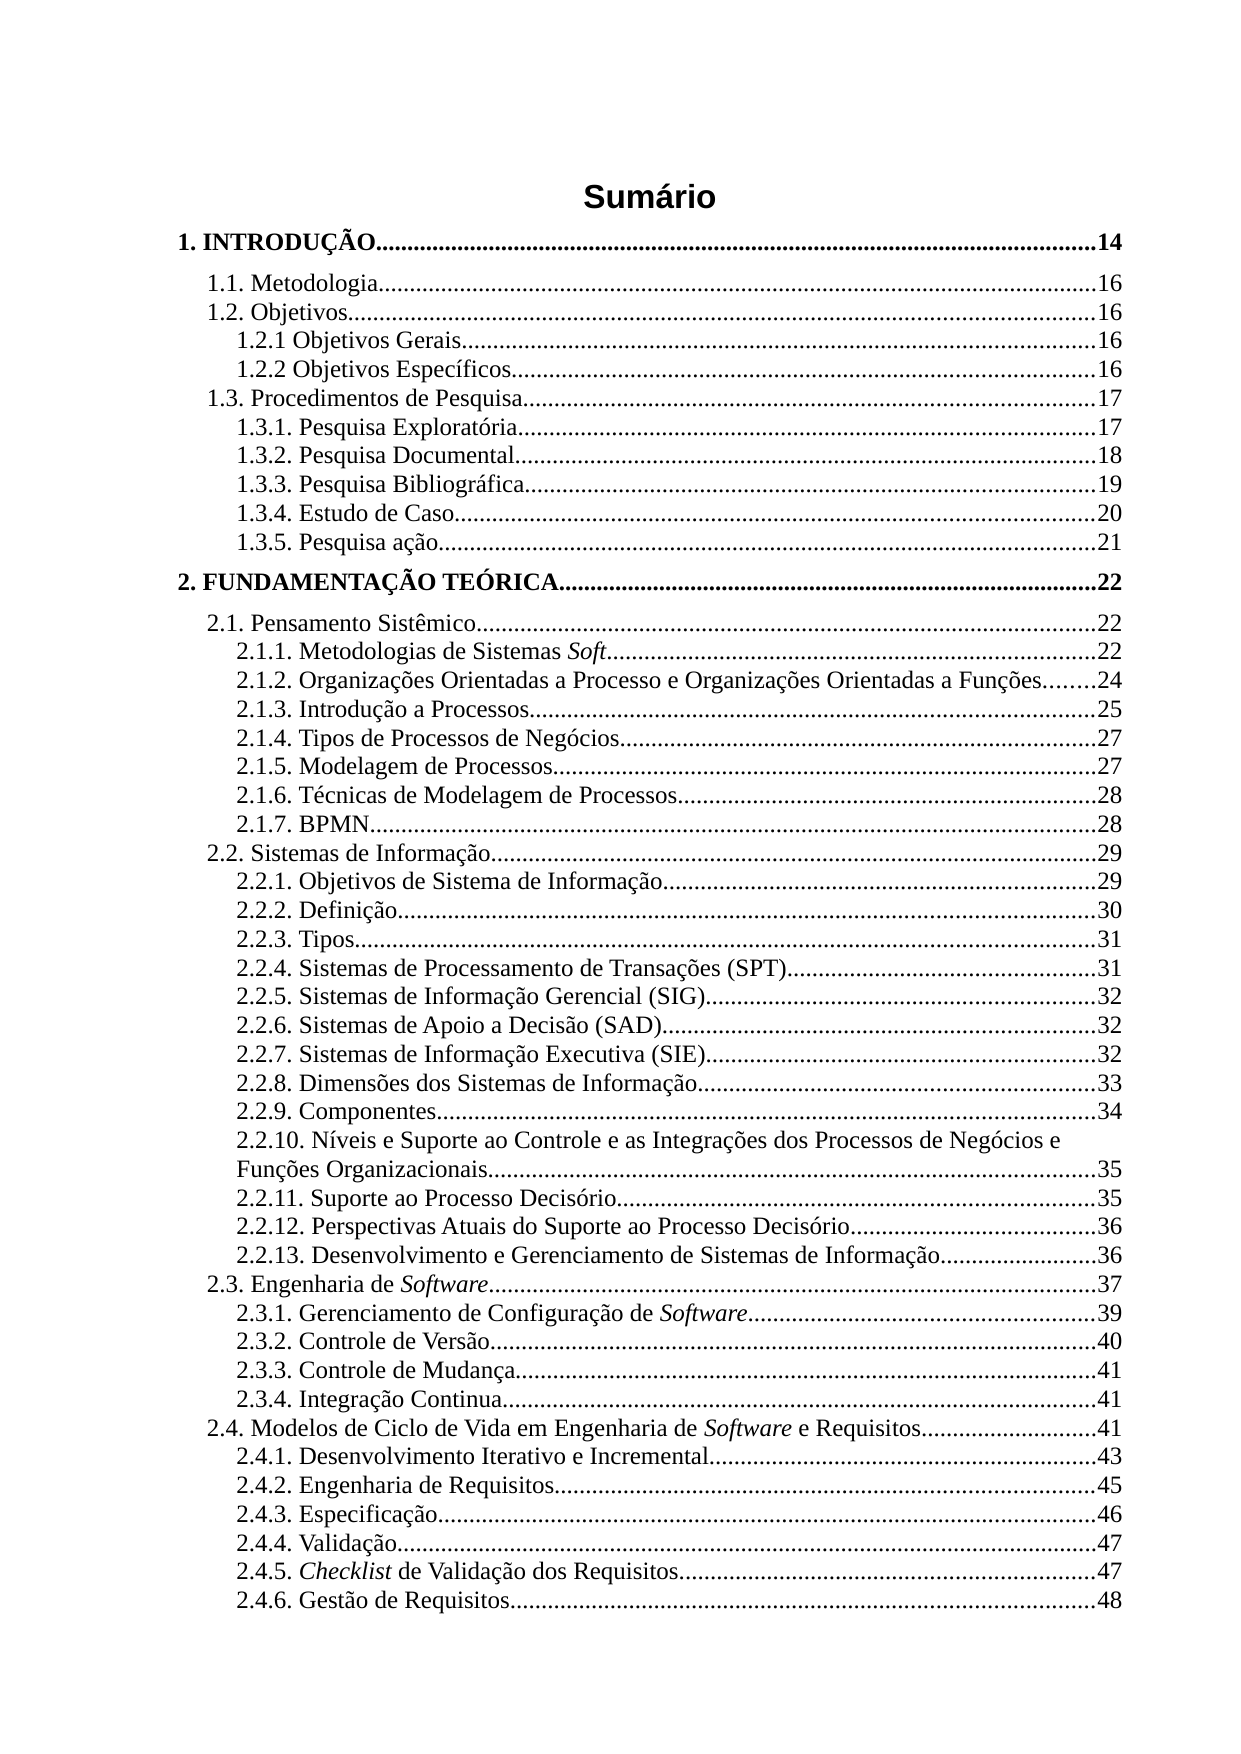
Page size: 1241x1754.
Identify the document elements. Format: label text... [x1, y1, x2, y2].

text 1.3.3. Pesquisa Bibliográfica 19 [236, 469, 1122, 498]
text 2.4.4. Validação 47 [236, 1528, 1122, 1556]
text 2.1.4. Tipos de Processos de Negócios 27 [236, 723, 1122, 751]
text 1. Introdução 14 [177, 227, 1122, 256]
text 2.4.5. Checklist de Validação dos Requisitos. 47 [236, 1556, 1122, 1585]
text 2.1.2. Organizações Orientadas a Processo e Organizações Orientadas a Funções 24 [236, 665, 1122, 694]
text 2.1.1. Metodologias de Sistemas Soft 22 [236, 636, 1122, 665]
text 2.2.8. Dimensões dos Sistemas de Informação 33 [236, 1068, 1122, 1096]
text 2.3.3. Controle de Mudança 41 [236, 1355, 1122, 1384]
text 2.4.3. Especificação 46 [236, 1499, 1122, 1528]
text 2.2.7. Sistemas de Informação Executiva (SIE) 32 [236, 1039, 1122, 1068]
text 2.1.5. Modelagem de Processos 27 [236, 751, 1122, 780]
text 2.2.5. Sistemas de Informação Gerencial (SIG) 32 [236, 981, 1122, 1010]
text 2.1. Pensamento Sistêmico 22 [207, 608, 1122, 636]
text 2.2.3. Tipos 31 [236, 924, 1122, 953]
text 2.3.2. Controle de Versão 40 [236, 1326, 1122, 1355]
text 1.3. Procedimentos de Pesquisa 17 [207, 383, 1122, 412]
text 1.2.2 Objetivos Específicos 16 [236, 354, 1122, 383]
text 2.4. Modelos de Ciclo de Vida em Engenharia de Software e Requisitos 41 [207, 1413, 1122, 1441]
text 1.3.4. Estudo de Caso 20 [236, 498, 1122, 527]
text 2.4.1. Desenvolvimento Iterativo e Incremental 43 [236, 1441, 1122, 1470]
text 2.4.2. Engenharia de Requisitos 45 [236, 1470, 1122, 1499]
text 2.2.10. Níveis e Suporte ao Controle e as Integrações dos Processos de Negócios e Funções Organizacionais 35 [236, 1125, 1122, 1183]
text 2.4.6. Gestão de Requisitos 48 [236, 1585, 1122, 1614]
text 2.2.6. Sistemas de Apoio a Decisão (SAD) 32 [236, 1010, 1122, 1039]
text 2.2.1. Objetivos de Sistema de Informação 29 [236, 866, 1122, 895]
text 1.3.1. Pesquisa Exploratória 17 [236, 412, 1122, 440]
text 1.3.2. Pesquisa Documental 18 [236, 440, 1122, 469]
text 2. Fundamentação Teórica 22 [177, 567, 1122, 596]
text 1.3.5. Pesquisa ação 21 [236, 527, 1122, 555]
text 2.1.7. BPMN 28 [236, 809, 1122, 838]
subtitle Sumário [177, 177, 1122, 216]
text 2.3.4. Integração Continua 41 [236, 1384, 1122, 1413]
text 2.1.6. Técnicas de Modelagem de Processos 28 [236, 780, 1122, 809]
text 2.3.1. Gerenciamento de Configuração de Software 39 [236, 1298, 1122, 1326]
text 2.2.12. Perspectivas Atuais do Suporte ao Processo Decisório 36 [236, 1211, 1122, 1240]
text 1.1. Metodologia 16 [207, 268, 1122, 297]
text 1.2. Objetivos 16 [207, 297, 1122, 325]
text 2.3. Engenharia de Software 37 [207, 1269, 1122, 1298]
text 2.2.13. Desenvolvimento e Gerenciamento de Sistemas de Informação 36 [236, 1240, 1122, 1269]
text 1.2.1 Objetivos Gerais 16 [236, 325, 1122, 354]
text 2.2.4. Sistemas de Processamento de Transações (SPT) 31 [236, 953, 1122, 981]
text 2.1.3. Introdução a Processos 25 [236, 694, 1122, 723]
text 2.2.2. Definição 30 [236, 895, 1122, 924]
text 2.2.9. Componentes 34 [236, 1096, 1122, 1125]
text 2.2.11. Suporte ao Processo Decisório 35 [236, 1183, 1122, 1211]
text 2.2. Sistemas de Informação 29 [207, 838, 1122, 866]
